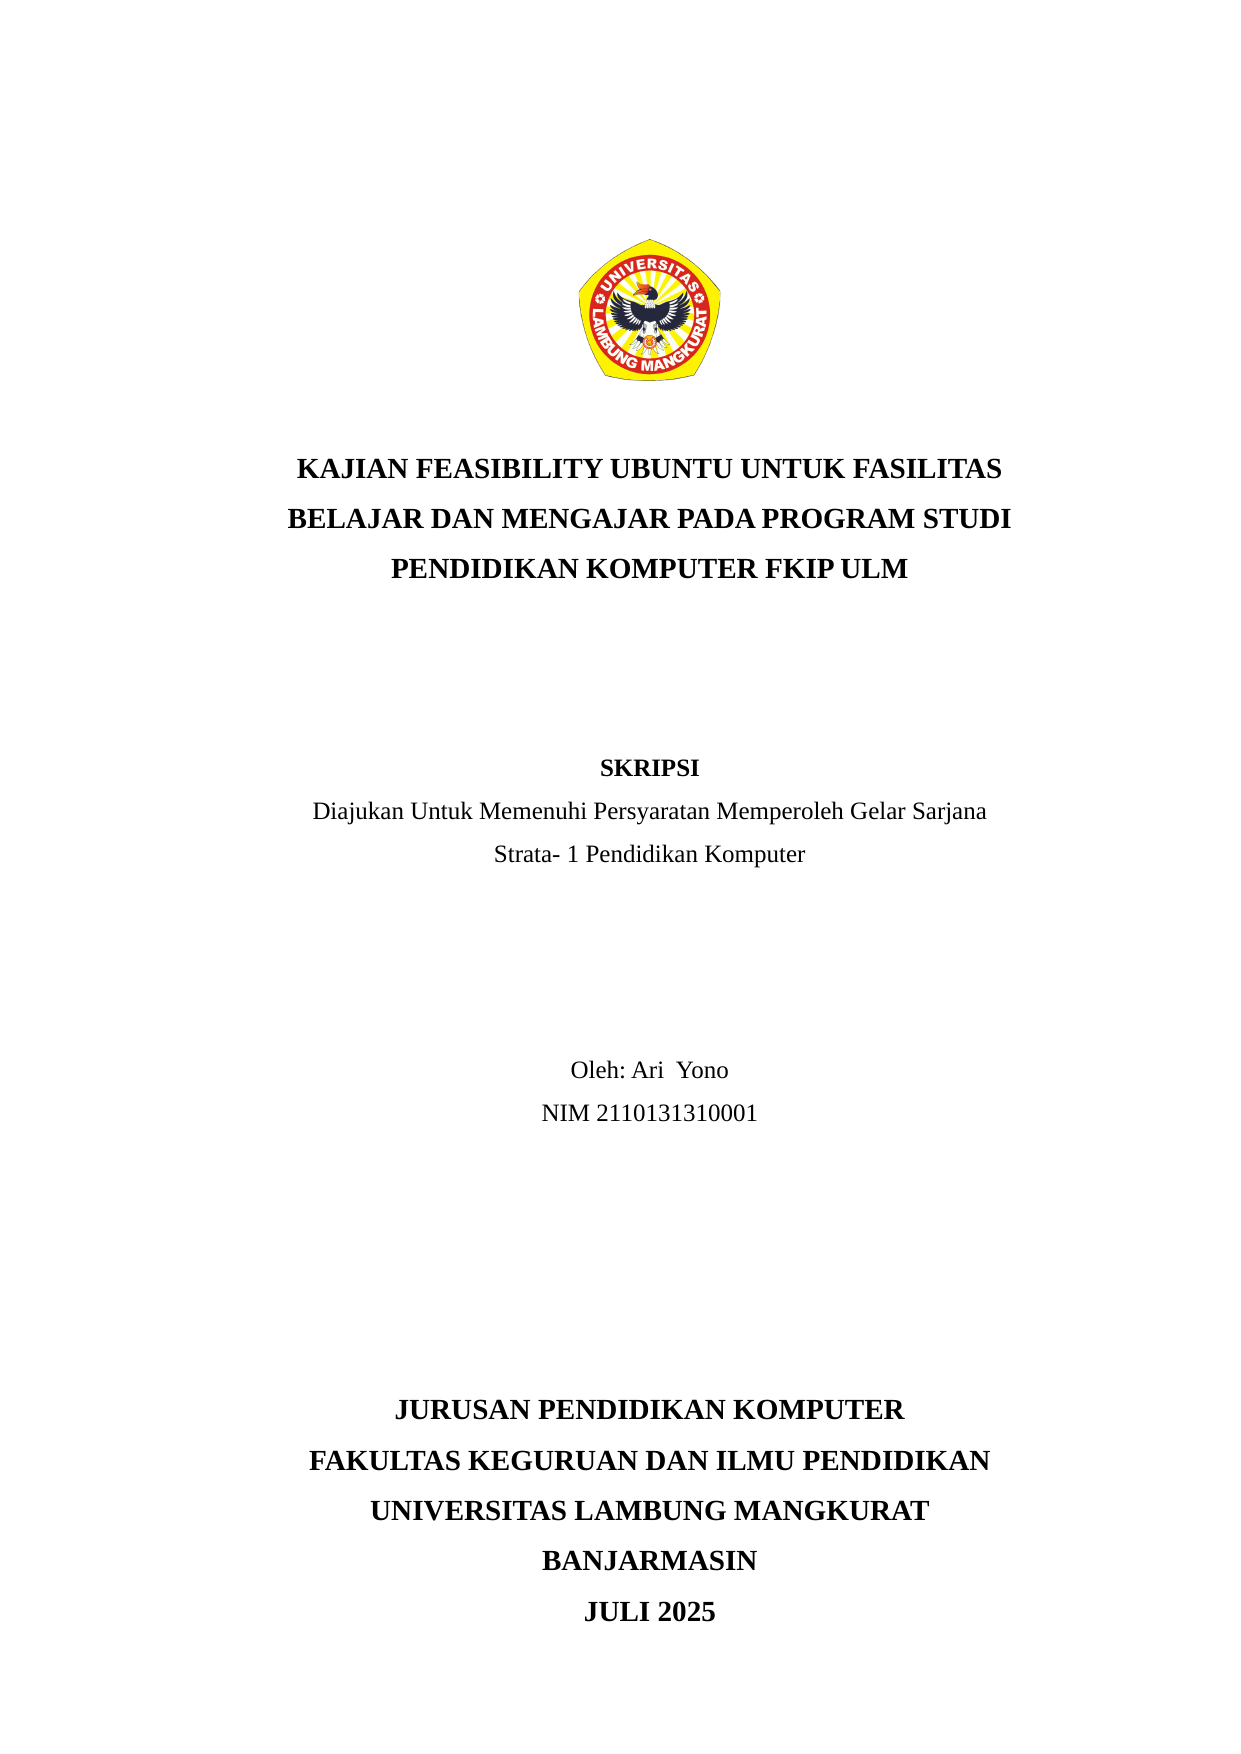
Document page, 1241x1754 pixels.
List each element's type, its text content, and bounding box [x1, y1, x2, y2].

picture [578, 239, 721, 381]
text SKRIPSI [236, 753, 1063, 782]
text Diajukan Untuk Memenuhi Persyaratan Memperoleh Gelar Sarjana [236, 796, 1063, 825]
text FAKULTAS KEGURUAN DAN ILMU PENDIDIKAN [236, 1443, 1063, 1476]
text Strata- 1 Pendidikan Komputer [236, 839, 1063, 868]
text NIM 2110131310001 [236, 1098, 1063, 1127]
text JURUSAN PENDIDIKAN KOMPUTER [236, 1392, 1063, 1426]
text Oleh: Ari Yono [236, 1055, 1063, 1083]
text KAJIAN FEASIBILITY UBUNTU untuk fasilitas belajar dan mengajar pada PROGRAM STUDI PENDIDIKAN KOMPUTER FKIP ULM [236, 451, 1063, 585]
text BANJARMASIN [236, 1543, 1063, 1577]
text JULI 2025 [236, 1594, 1063, 1627]
text UNIVERSITAS LAMBUNG MANGKURAT [236, 1493, 1063, 1527]
